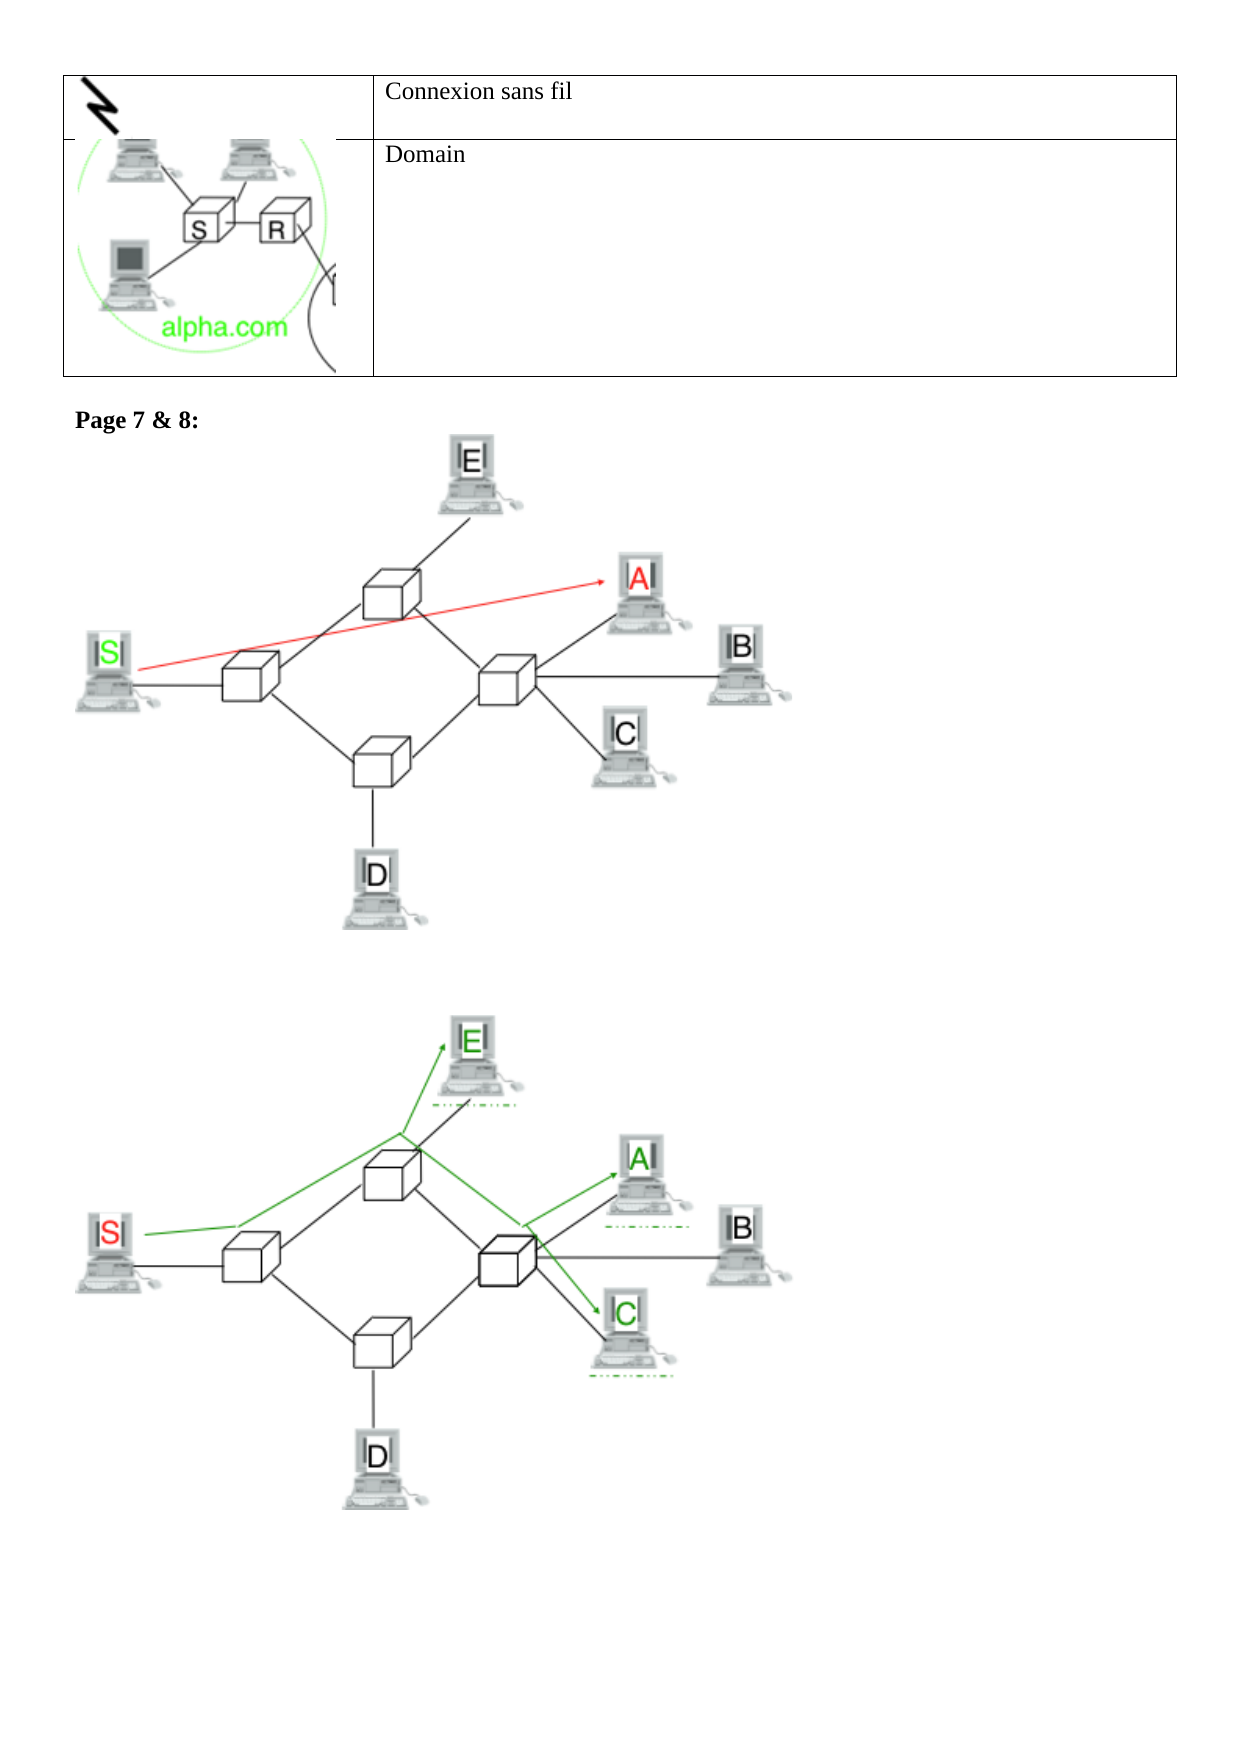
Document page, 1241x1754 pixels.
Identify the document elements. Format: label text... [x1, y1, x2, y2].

text Page 7 & 8: [75, 405, 1165, 434]
picture [75, 76, 336, 376]
table_cell Connexion sans fil [374, 76, 1176, 138]
table_cell Domain [374, 140, 1176, 376]
table_cell [336, 140, 373, 376]
table_cell [64, 140, 75, 376]
picture [75, 434, 793, 930]
table_cell [133, 76, 373, 138]
table_cell [64, 76, 75, 138]
picture [75, 1015, 794, 1510]
